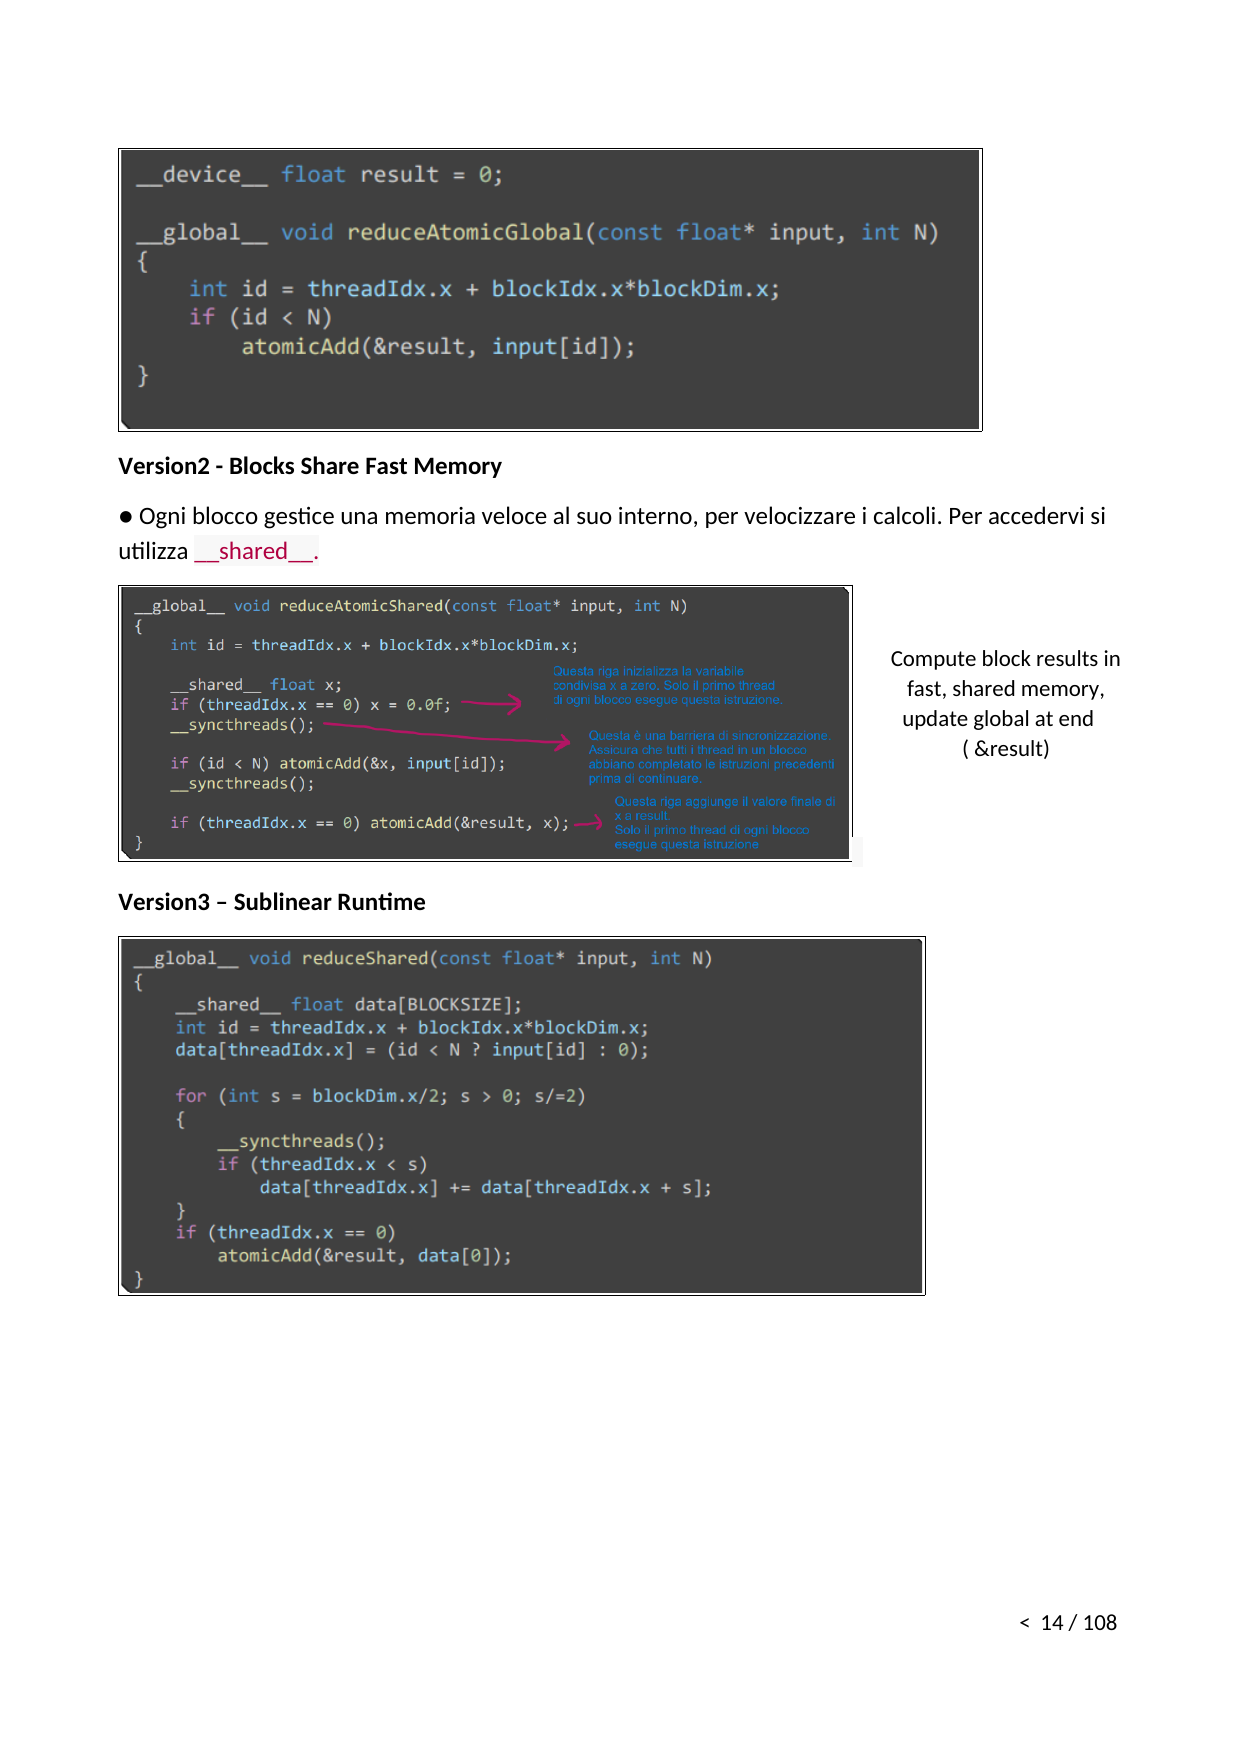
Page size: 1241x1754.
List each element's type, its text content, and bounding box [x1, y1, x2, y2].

text Version3 – Sublinear Runtime [118, 887, 1122, 917]
picture [121, 939, 923, 1293]
picture [121, 587, 849, 859]
text Version2 - Blocks Share Fast Memory [118, 450, 1122, 481]
text ● Ogni blocco gestice una memoria veloce al suo interno, per velocizzare i calcoli. Per accedervi si utilizza __shared__. [118, 500, 1122, 566]
picture [121, 150, 979, 429]
